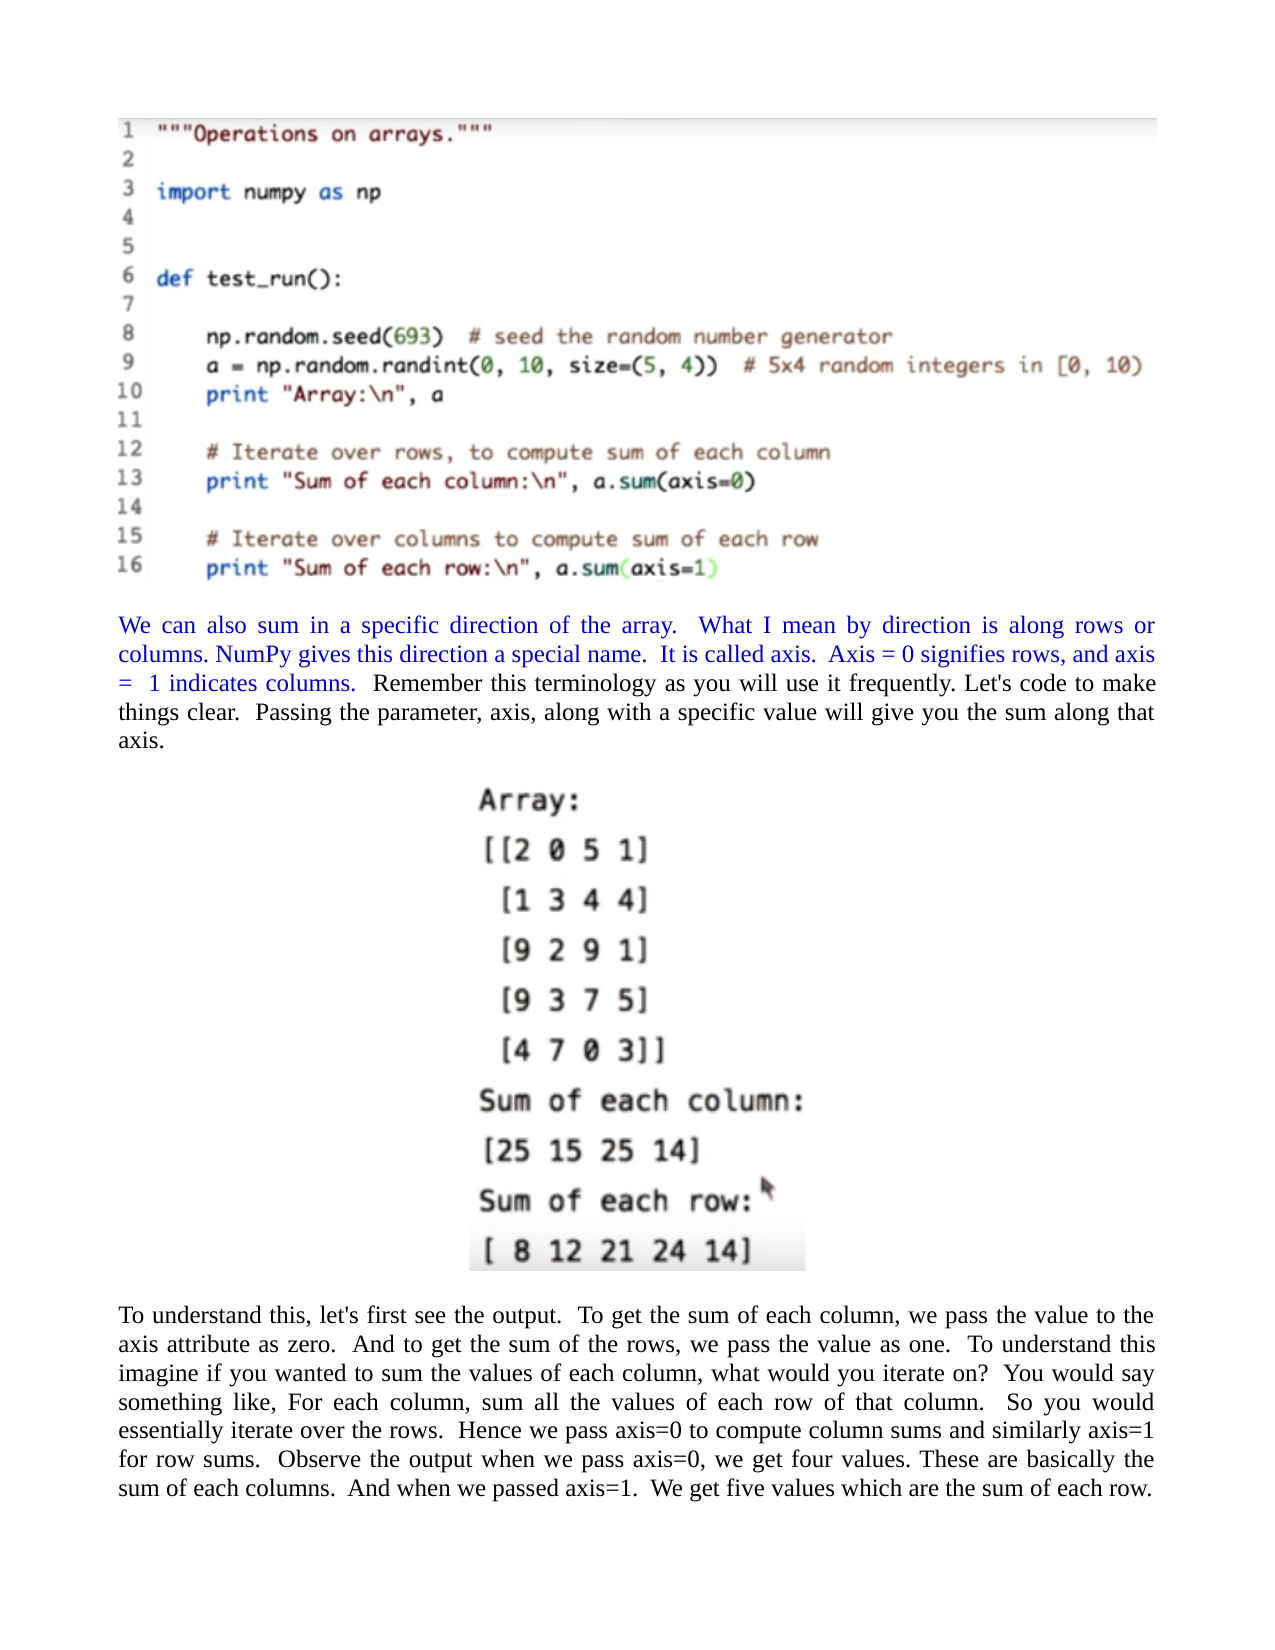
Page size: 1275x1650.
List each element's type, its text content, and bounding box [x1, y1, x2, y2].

text We can also sum in a specific direction of the array. What I mean by direction is along rows or columns. NumPy gives this direction a special name. It is called axis. Axis = 0 signifies rows, and axis = 1 indicates columns. Remember this terminology as you will use it frequently. Let's code to make things clear. Passing the parameter, axis, along with a specific value will give you the sum along that axis. [118, 610, 1157, 754]
picture [469, 782, 806, 1271]
picture [118, 118, 1157, 582]
text To understand this, let's first see the output. To get the sum of each column, we pass the value to the axis attribute as zero. And to get the sum of the rows, we pass the value as one. To understand this imagine if you wanted to sum the values of each column, what would you iterate on? You would say something like, For each column, sum all the values of each row of that column. So you would essentially iterate over the rows. Hence we pass axis=0 to compute column sums and similarly axis=1 for row sums. Observe the output when we pass axis=0, we get four values. These are basically the sum of each columns. And when we passed axis=1. We get five values which are the sum of each row. [118, 1300, 1157, 1502]
